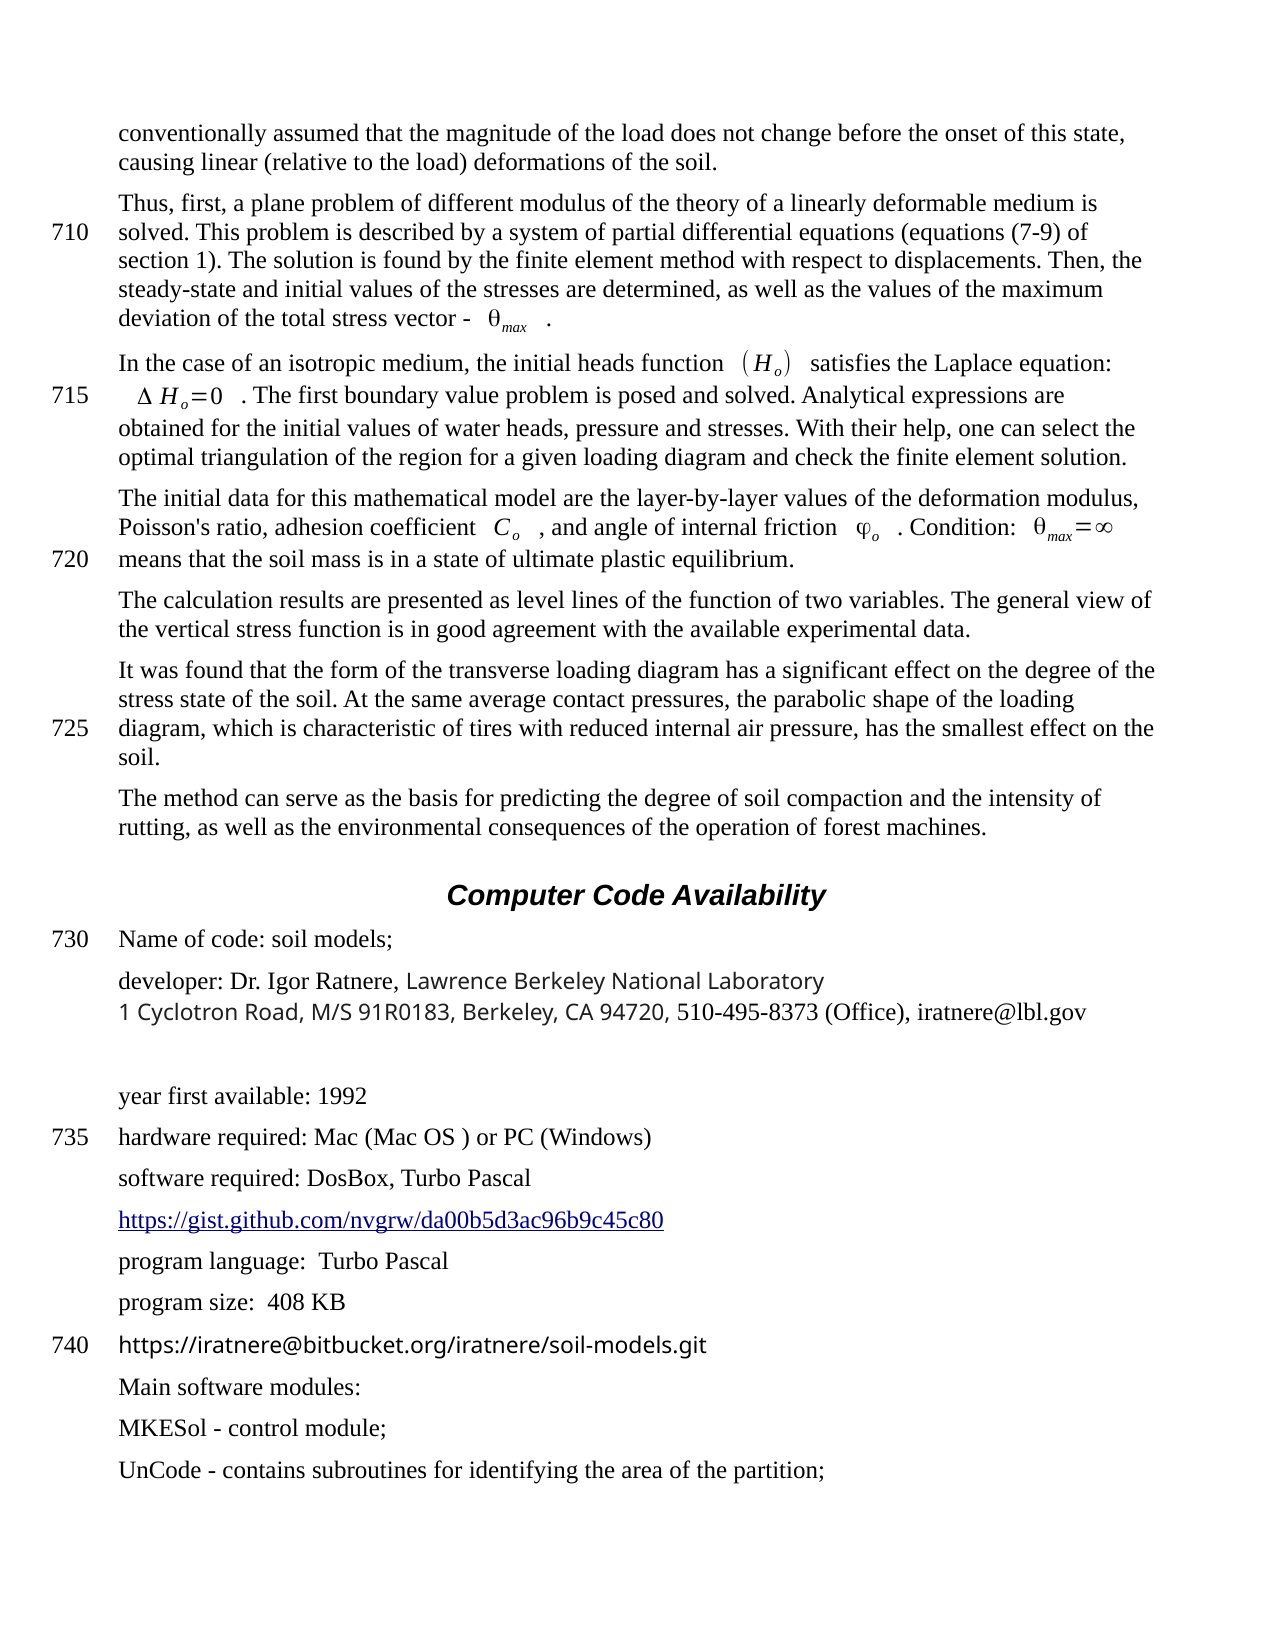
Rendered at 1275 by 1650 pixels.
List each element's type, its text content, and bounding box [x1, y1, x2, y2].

text Main software modules: [118, 1372, 1157, 1401]
text conventionally assumed that the magnitude of the load does not change before the onset of this state, causing linear (relative to the load) deformations of the soil. [118, 118, 1157, 176]
text developer: Dr. Igor Ratnere, Lawrence Berkeley National Laboratory 1 Cyclotron Road, M/S 91R0183, Berkeley, CA 94720, 510-495-8373 (Office), iratnere@lbl.gov [118, 965, 1157, 1027]
text https://gist.github.com/nvgrw/da00b5d3ac96b9c45c80 [118, 1205, 1157, 1233]
text Name of code: soil models; [118, 924, 1157, 953]
subtitle Computer Code Availability [118, 878, 1157, 912]
text The calculation results are presented as level lines of the function of two variables. The general view of the vertical stress function is in good agreement with the available experimental data. [118, 586, 1157, 643]
text In the case of an isotropic medium, the initial heads functionsatisfies the Laplace equation:. The first boundary value problem is posed and solved. Analytical expressions are obtained for the initial values ​​of water heads, pressure and stresses. With their help, one can select the optimal triangulation of the region for a given loading diagram and check the finite element solution. [118, 348, 1157, 471]
text hardware required: Mac (Mac OS ) or PC (Windows) [118, 1122, 1157, 1151]
text year first available: 1992 [118, 1081, 1157, 1110]
text It was found that the form of the transverse loading diagram has a significant effect on the degree of the stress state of the soil. At the same average contact pressures, the parabolic shape of the loading diagram, which is characteristic of tires with reduced internal air pressure, has the smallest effect on the soil. [118, 656, 1157, 771]
text Thus, first, a plane problem of different modulus of the theory of a linearly deformable medium is solved. This problem is described by a system of partial differential equations (equations (7-9) of section 1). The solution is found by the finite element method with respect to displacements. Then, the steady-state and initial values ​​of the stresses are determined, as well as the values ​​of the maximum deviation of the total stress vector -. [118, 188, 1157, 336]
text The method can serve as the basis for predicting the degree of soil compaction and the intensity of rutting, as well as the environmental consequences of the operation of forest machines. [118, 783, 1157, 841]
text program language: Turbo Pascal [118, 1246, 1157, 1275]
text program size: 408 KB [118, 1287, 1157, 1316]
text MKESol - control module; [118, 1413, 1157, 1442]
text The initial data for this mathematical model are the layer-by-layer values ​​of the deformation modulus, Poisson's ratio, adhesion coefficient, and angle of internal friction. Condition: means that the soil mass is in a state of ultimate plastic equilibrium. [118, 483, 1157, 573]
text https://iratnere@bitbucket.org/iratnere/soil-models.git [118, 1328, 1157, 1360]
text UnCode - contains subroutines for identifying the area of ​​the partition; [118, 1455, 1157, 1483]
text software required: DosBox, Turbo Pascal [118, 1163, 1157, 1192]
